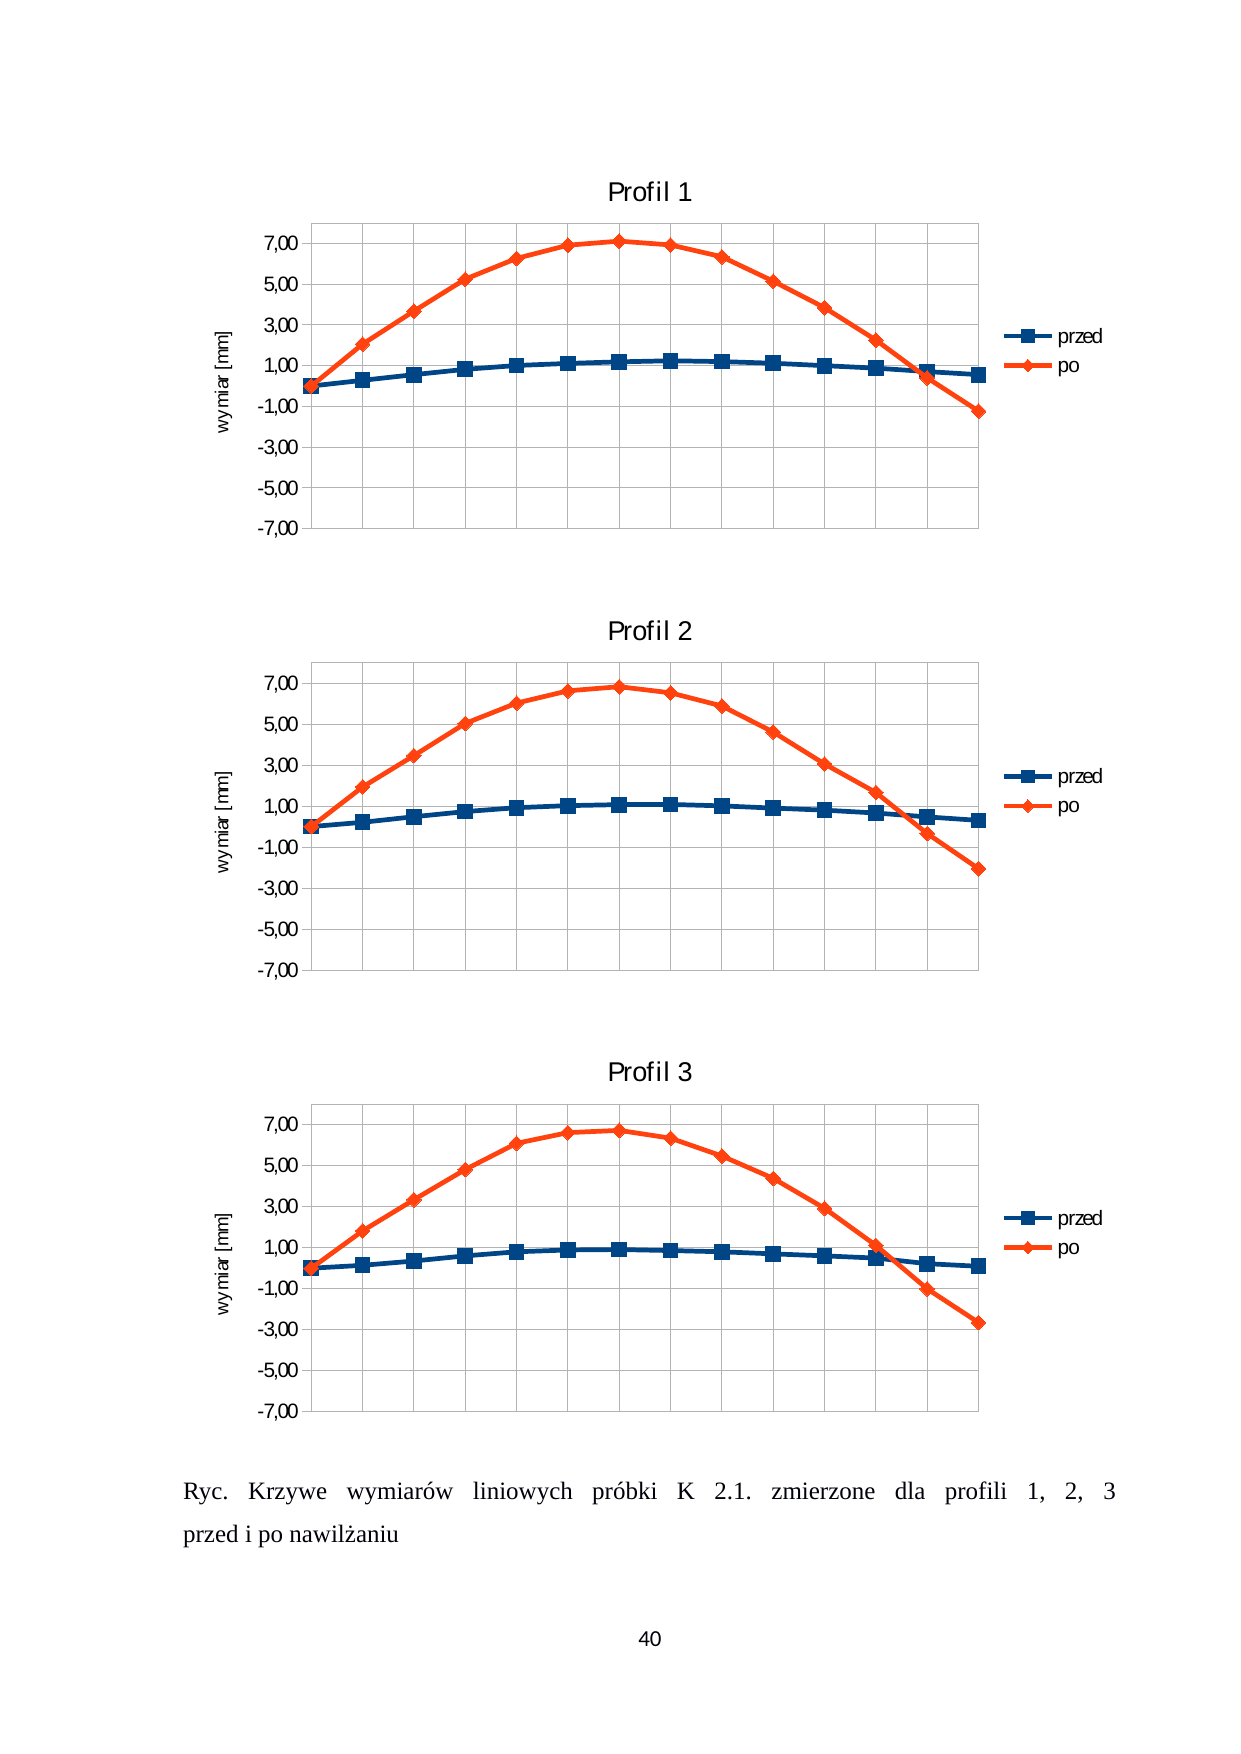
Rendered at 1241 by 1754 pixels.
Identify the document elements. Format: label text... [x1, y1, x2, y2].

table_cell [177, 990, 1122, 1028]
table_header [177, 148, 1122, 153]
table_cell [177, 1029, 1122, 1034]
table_header [177, 549, 1122, 587]
table_cell Ryc. Krzywe wymiarów liniowych próbki K 2.1. zmierzone dla profili 1, 2, 3 przed i po nawilżaniu [177, 1470, 1122, 1574]
table_cell [177, 1432, 1122, 1470]
table_cell [177, 587, 1122, 592]
